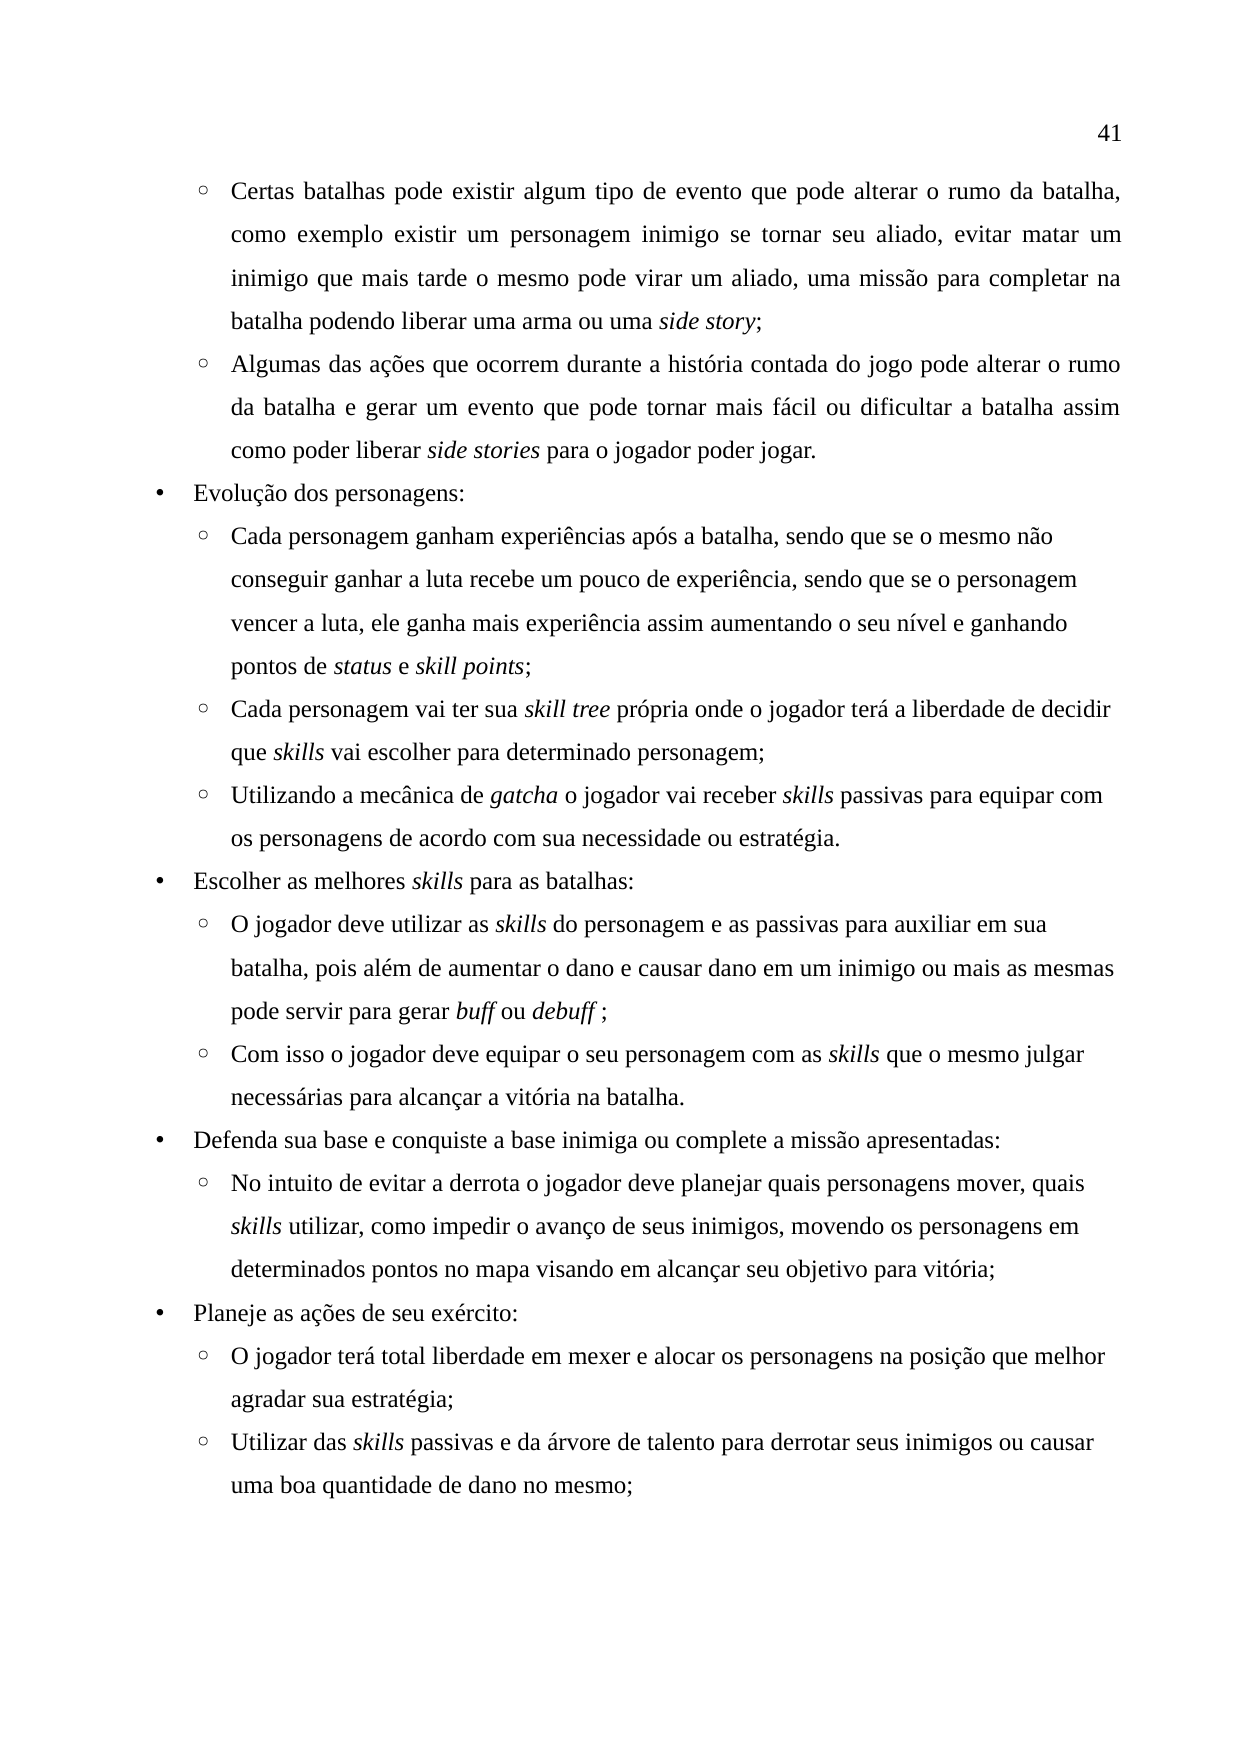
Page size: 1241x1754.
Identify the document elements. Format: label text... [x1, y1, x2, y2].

list Planeje as ações de seu exército: [156, 1298, 1122, 1326]
list Utilizando a mecânica de gatcha o jogador vai receber skills passivas para equipar com os personagens de acordo com sua necessidade ou estratégia. [193, 780, 1122, 852]
list Cada personagem vai ter sua skill tree própria onde o jogador terá a liberdade de decidir que skills vai escolher para determinado personagem; [193, 694, 1122, 766]
list Certas batalhas pode existir algum tipo de evento que pode alterar o rumo da batalha, como exemplo existir um personagem inimigo se tornar seu aliado, evitar matar um inimigo que mais tarde o mesmo pode virar um aliado, uma missão para completar na batalha podendo liberar uma arma ou uma side story; [193, 176, 1122, 334]
list Utilizar das skills passivas e da árvore de talento para derrotar seus inimigos ou causar uma boa quantidade de dano no mesmo; [193, 1427, 1122, 1499]
list No intuito de evitar a derrota o jogador deve planejar quais personagens mover, quais skills utilizar, como impedir o avanço de seus inimigos, movendo os personagens em determinados pontos no mapa visando em alcançar seu objetivo para vitória; [193, 1168, 1122, 1283]
list Algumas das ações que ocorrem durante a história contada do jogo pode alterar o rumo da batalha e gerar um evento que pode tornar mais fácil ou dificultar a batalha assim como poder liberar side stories para o jogador poder jogar. [193, 349, 1122, 464]
list O jogador deve utilizar as skills do personagem e as passivas para auxiliar em sua batalha, pois além de aumentar o dano e causar dano em um inimigo ou mais as mesmas pode servir para gerar buff ou debuff ; [193, 909, 1122, 1024]
list Escolher as melhores skills para as batalhas: [156, 866, 1122, 895]
list Com isso o jogador deve equipar o seu personagem com as skills que o mesmo julgar necessárias para alcançar a vitória na batalha. [193, 1039, 1122, 1111]
list O jogador terá total liberdade em mexer e alocar os personagens na posição que melhor agradar sua estratégia; [193, 1341, 1122, 1413]
list Evolução dos personagens: [156, 478, 1122, 507]
list Cada personagem ganham experiências após a batalha, sendo que se o mesmo não conseguir ganhar a luta recebe um pouco de experiência, sendo que se o personagem vencer a luta, ele ganha mais experiência assim aumentando o seu nível e ganhando pontos de status e skill points; [193, 521, 1122, 679]
list Defenda sua base e conquiste a base inimiga ou complete a missão apresentadas: [156, 1125, 1122, 1154]
